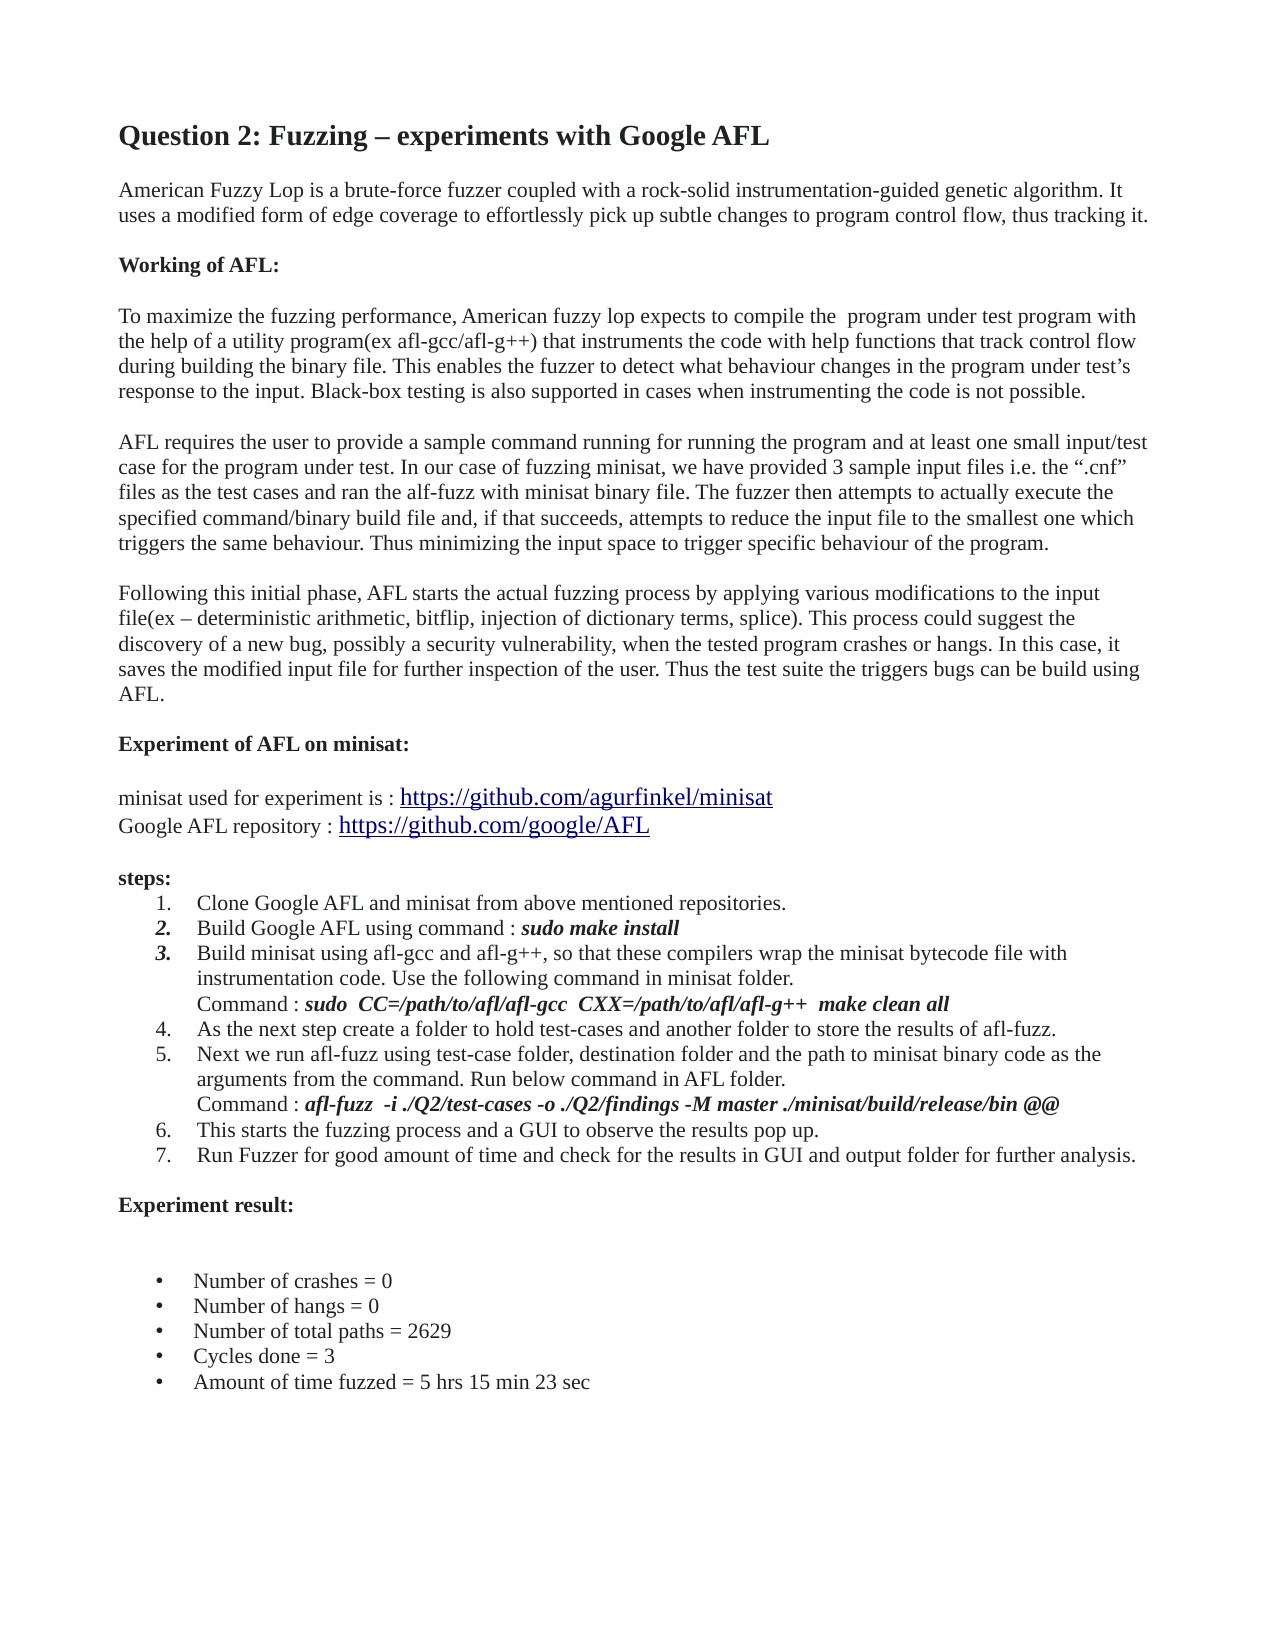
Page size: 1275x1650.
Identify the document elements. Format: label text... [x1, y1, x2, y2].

list Number of hangs = 0 [156, 1293, 1157, 1318]
text Working of AFL: [118, 252, 1157, 278]
text Question 2: Fuzzing – experiments with Google AFL American Fuzzy Lop is a brute-force fuzzer coupled with a rock-solid instrumentation-guided genetic algorithm. It uses a modified form of edge coverage to effortlessly pick up subtle changes to program control flow, thus tracking it. [118, 118, 1157, 227]
list Clone Google AFL and minisat from above mentioned repositories. [155, 890, 1157, 915]
list Number of crashes = 0 [156, 1268, 1157, 1293]
text steps: [118, 839, 1157, 890]
list Amount of time fuzzed = 5 hrs 15 min 23 sec [156, 1369, 1157, 1394]
text minisat used for experiment is : https://github.com/agurfinkel/minisat Google AFL repository : https://github.com/google/AFL [118, 782, 1157, 839]
list Command : afl-fuzz -i ./Q2/test-cases -o ./Q2/findings -M master ./minisat/build/release/bin @@ [155, 1091, 1157, 1117]
list Cycles done = 3 [156, 1343, 1157, 1369]
list Number of total paths = 2629 [156, 1318, 1157, 1343]
list This starts the fuzzing process and a GUI to observe the results pop up. [155, 1117, 1157, 1142]
list Run Fuzzer for good amount of time and check for the results in GUI and output folder for further analysis. [155, 1142, 1157, 1192]
text To maximize the fuzzing performance, American fuzzy lop expects to compile the program under test program with the help of a utility program(ex afl-gcc/afl-g++) that instruments the code with help functions that track control flow during building the binary file. This enables the fuzzer to detect what behaviour changes in the program under test’s response to the input. Black-box testing is also supported in cases when instrumenting the code is not possible. AFL requires the user to provide a sample command running for running the program and at least one small input/test case for the program under test. In our case of fuzzing minisat, we have provided 3 sample input files i.e. the “.cnf” files as the test cases and ran the alf-fuzz with minisat binary file. The fuzzer then attempts to actually execute the specified command/binary build file and, if that succeeds, attempts to reduce the input file to the smallest one which triggers the same behaviour. Thus minimizing the input space to trigger specific behaviour of the program. Following this initial phase, AFL starts the actual fuzzing process by applying various modifications to the input file(ex – deterministic arithmetic, bitflip, injection of dictionary terms, splice). This process could suggest the discovery of a new bug, possibly a security vulnerability, when the tested program crashes or hangs. In this case, it saves the modified input file for further inspection of the user. Thus the test suite the triggers bugs can be build using AFL. Experiment of AFL on minisat: [118, 278, 1157, 782]
list Build minisat using afl-gcc and afl-g++, so that these compilers wrap the minisat bytecode file with instrumentation code. Use the following command in minisat folder. Command : sudo CC=/path/to/afl/afl-gcc CXX=/path/to/afl/afl-g++ make clean all [155, 940, 1157, 1016]
list Next we run afl-fuzz using test-case folder, destination folder and the path to minisat binary code as the arguments from the command. Run below command in AFL folder. [155, 1041, 1157, 1091]
list Build Google AFL using command : sudo make install [155, 915, 1157, 940]
text Experiment result: [118, 1192, 1157, 1268]
list As the next step create a folder to hold test-cases and another folder to store the results of afl-fuzz. [155, 1016, 1157, 1041]
